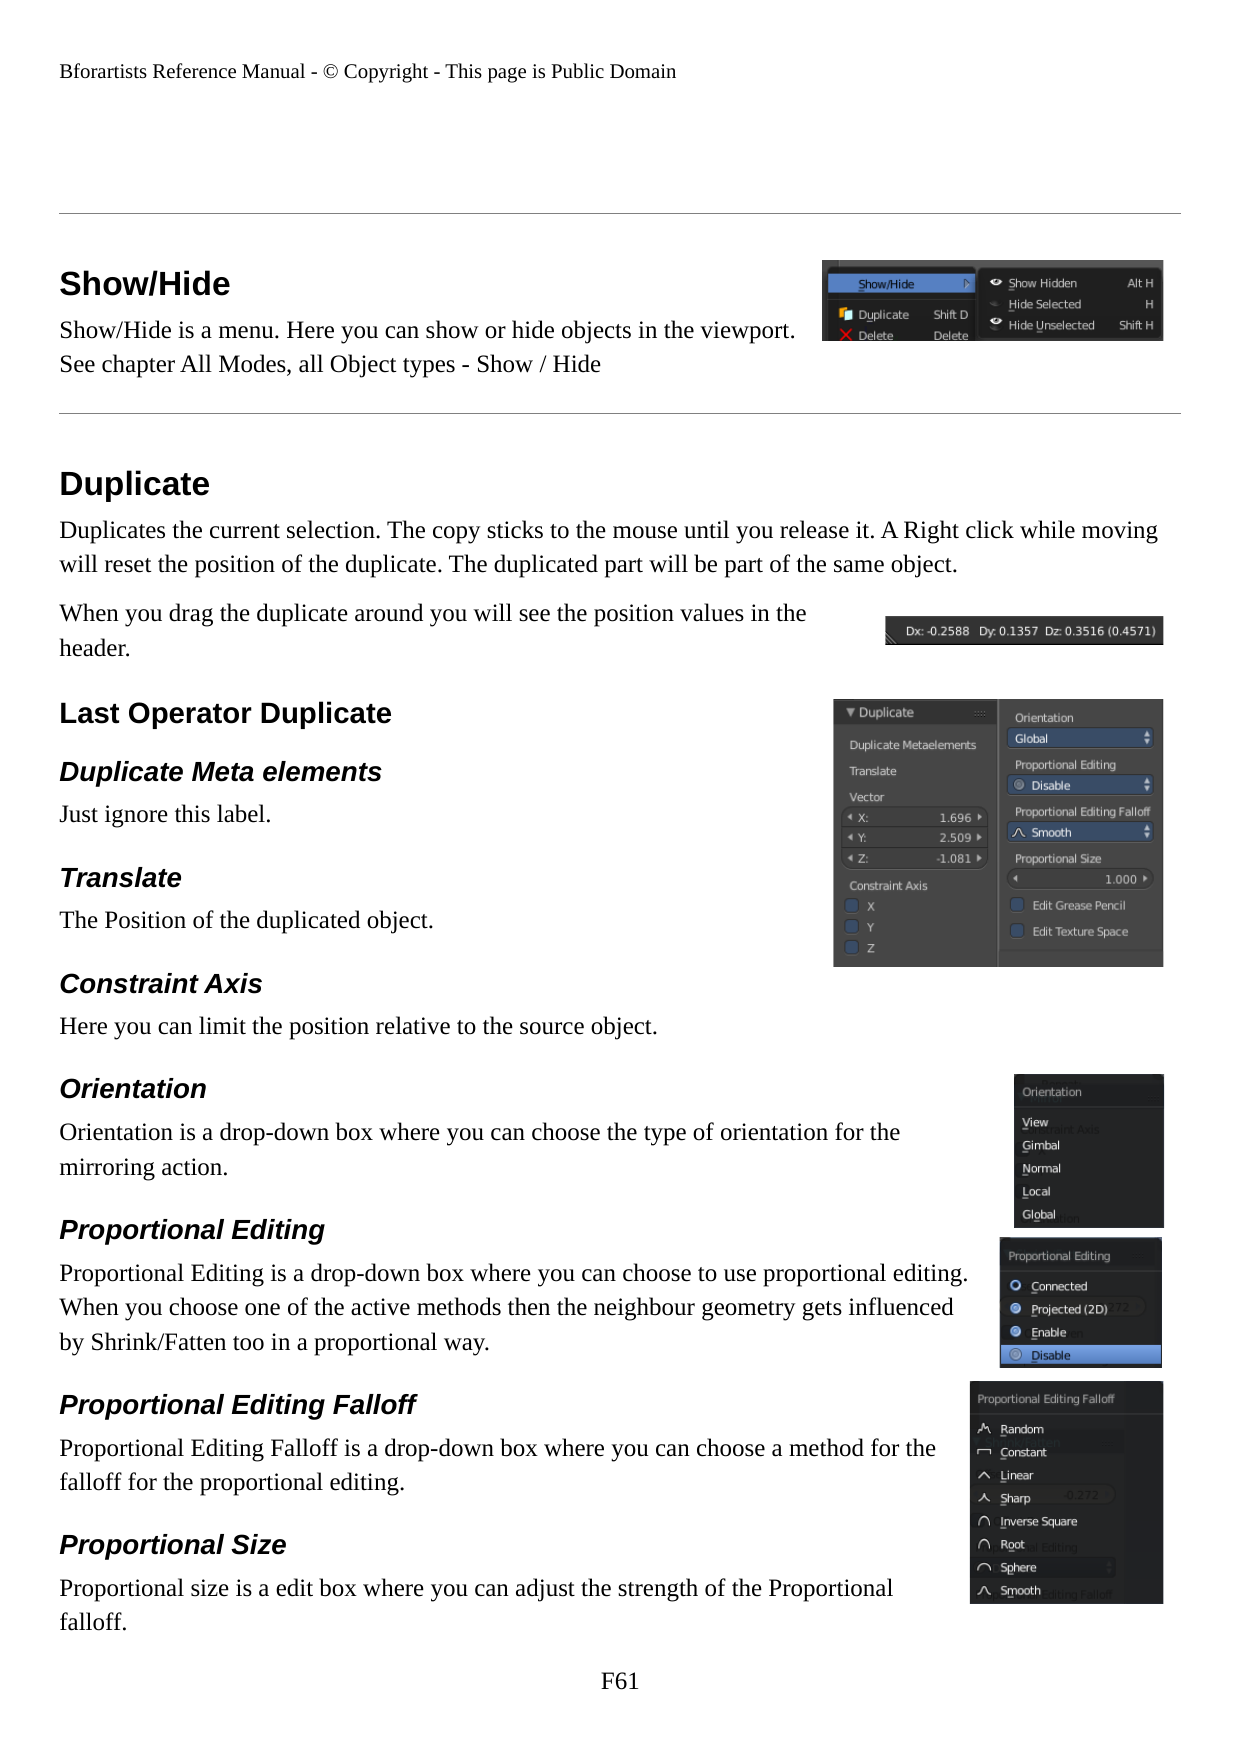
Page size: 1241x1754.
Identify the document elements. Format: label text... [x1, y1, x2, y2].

subtitle Show/Hide [59, 264, 822, 302]
text Proportional size is a edit box where you can adjust the strength of the Proportional falloff. [59, 1573, 1181, 1636]
text When you drag the duplicate around you will see the position values in the header. [59, 598, 1181, 661]
text Proportional Editing Falloff is a drop-down box where you can choose a method for the falloff for the proportional editing. [59, 1433, 969, 1496]
subtitle [1164, 1529, 1181, 1561]
subtitle Orientation [59, 1073, 1181, 1105]
subtitle Proportional Size [59, 1529, 969, 1561]
picture [833, 699, 1164, 967]
text Just ignore this label. [59, 799, 833, 828]
text Here you can limit the position relative to the source object. [59, 1011, 1181, 1040]
subtitle Proportional Editing [59, 1213, 1181, 1245]
text Orientation is a drop-down box where you can choose the type of orientation for the mirroring action. [59, 1117, 1014, 1181]
subtitle Translate [59, 861, 833, 893]
picture [969, 1381, 1164, 1604]
subtitle Proportional Editing Falloff [59, 1388, 969, 1420]
text [1164, 799, 1181, 828]
subtitle [1164, 264, 1181, 302]
text The Position of the duplicated object. [59, 905, 833, 934]
picture [822, 260, 1164, 341]
subtitle Duplicate [59, 463, 1181, 502]
subtitle Duplicate Meta elements [59, 755, 833, 787]
text Duplicates the current selection. The copy sticks to the mouse until you release it. A Right click while moving will reset the position of the duplicate. The duplicated part will be part of the same object. [59, 515, 1181, 578]
text Show/Hide is a menu. Here you can show or hide objects in the viewport. See chapter All Modes, all Object types - Show / Hide [59, 315, 1181, 378]
subtitle Last Operator Duplicate [59, 696, 1181, 730]
subtitle [1164, 861, 1181, 893]
picture [885, 616, 1164, 645]
picture [1014, 1074, 1165, 1228]
subtitle [1164, 755, 1181, 787]
text Proportional Editing is a drop-down box where you can choose to use proportional editing. When you choose one of the active methods then the neighbour geometry gets influenced by Shrink/Fatten too in a proportional way. [59, 1258, 999, 1355]
subtitle Constraint Axis [59, 967, 1181, 999]
picture [999, 1237, 1162, 1368]
